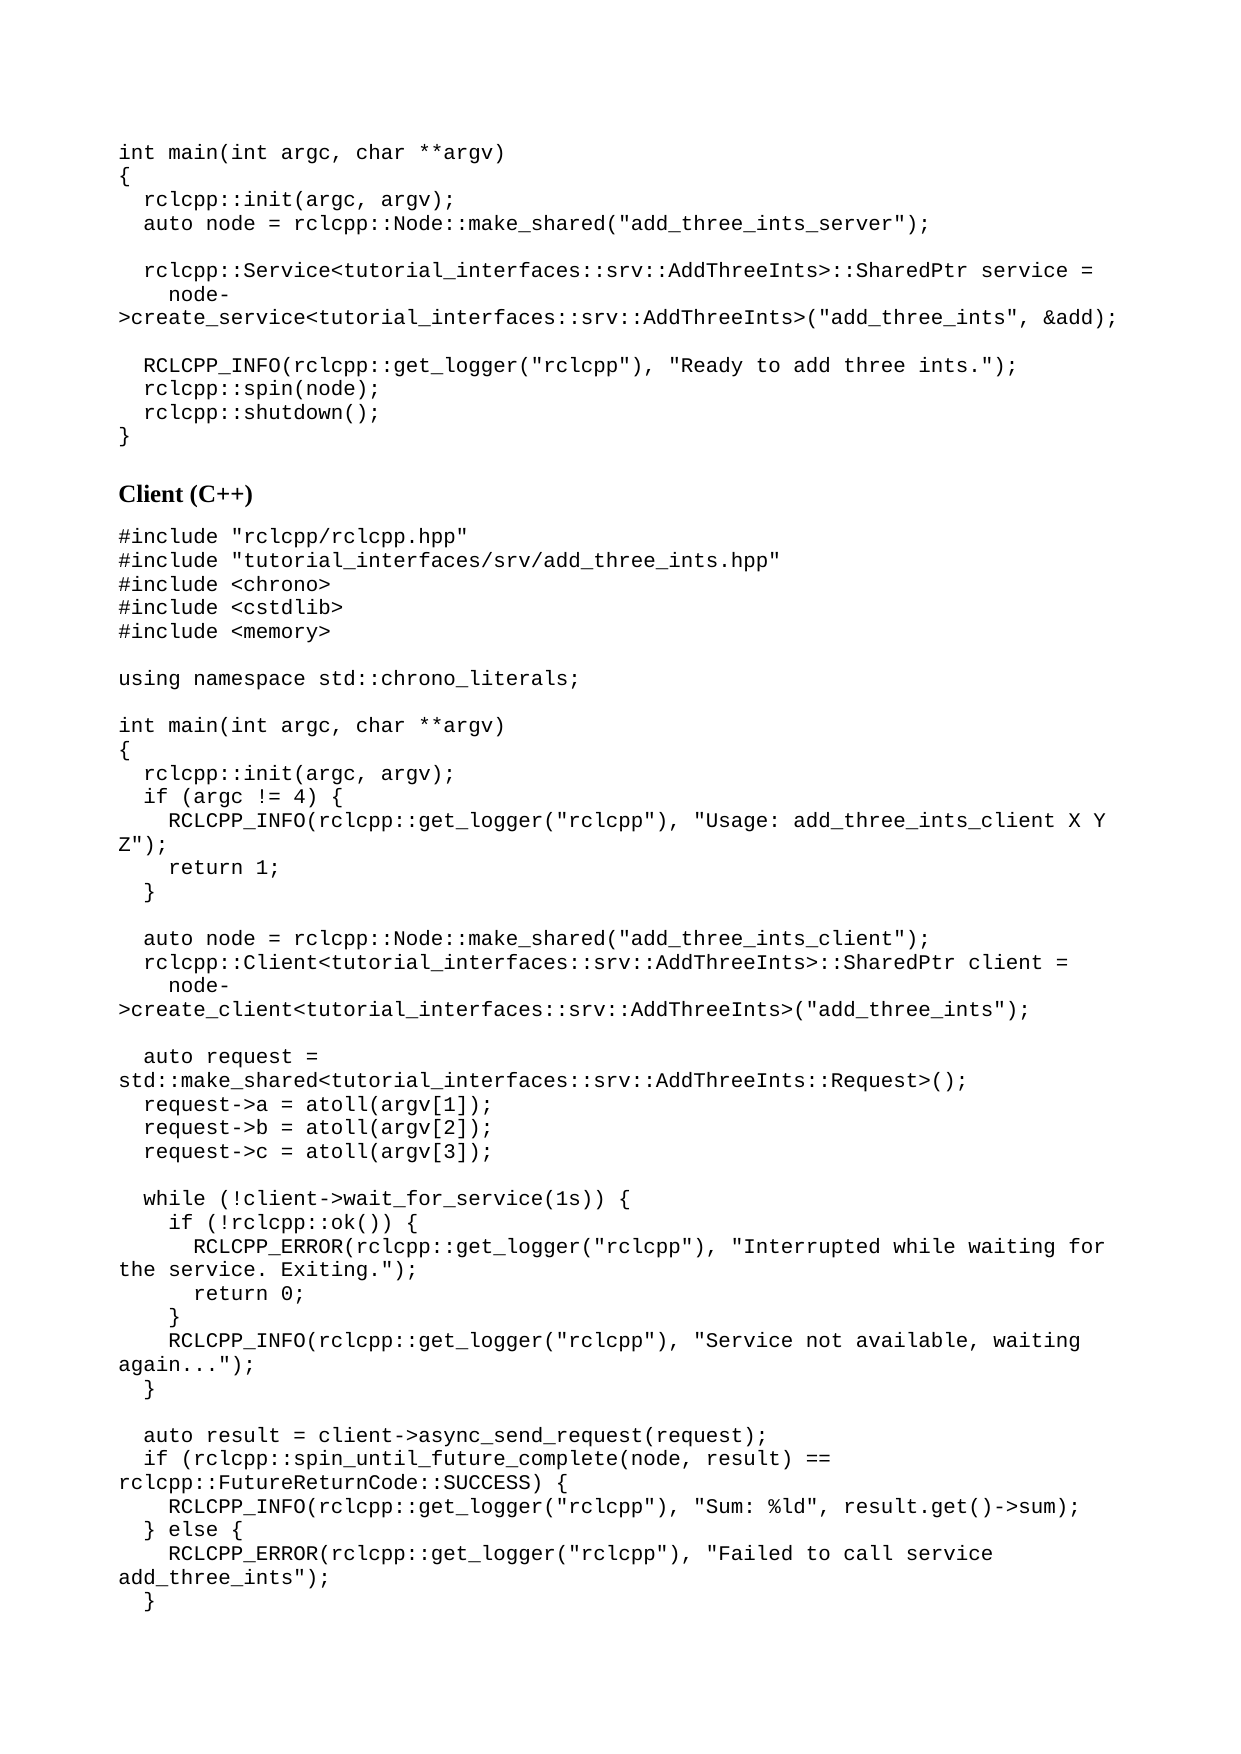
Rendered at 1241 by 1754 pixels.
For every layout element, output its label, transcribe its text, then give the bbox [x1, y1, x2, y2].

text } [118, 426, 1122, 449]
text node->create_client<tutorial_interfaces::srv::AddThreeInts>("add_three_ints"); [118, 976, 1122, 1023]
text if (argc != 4) { [118, 786, 1122, 810]
text int main(int argc, char **argv) [118, 142, 1122, 165]
text using namespace std::chrono_literals; [118, 668, 1122, 692]
text auto request = std::make_shared<tutorial_interfaces::srv::AddThreeInts::Request>(); [118, 1046, 1122, 1094]
text RCLCPP_INFO(rclcpp::get_logger("rclcpp"), "Ready to add three ints."); [118, 354, 1122, 378]
text RCLCPP_ERROR(rclcpp::get_logger("rclcpp"), "Failed to call service add_three_ints"); [118, 1543, 1122, 1590]
text request->b = atoll(argv[2]); [118, 1117, 1122, 1141]
text RCLCPP_INFO(rclcpp::get_logger("rclcpp"), "Service not available, waiting again..."); [118, 1330, 1122, 1377]
text } [118, 1307, 1122, 1330]
text #include <chrono> [118, 573, 1122, 597]
text rclcpp::init(argc, argv); [118, 763, 1122, 786]
text node->create_service<tutorial_interfaces::srv::AddThreeInts>("add_three_ints", &add); [118, 284, 1122, 331]
text { [118, 739, 1122, 763]
text } [118, 1590, 1122, 1614]
text int main(int argc, char **argv) [118, 715, 1122, 739]
text auto node = rclcpp::Node::make_shared("add_three_ints_client"); [118, 928, 1122, 952]
text } else { [118, 1519, 1122, 1543]
text if (rclcpp::spin_until_future_complete(node, result) == rclcpp::FutureReturnCode::SUCCESS) { [118, 1448, 1122, 1496]
text RCLCPP_INFO(rclcpp::get_logger("rclcpp"), "Usage: add_three_ints_client X Y Z"); [118, 810, 1122, 857]
text rclcpp::Client<tutorial_interfaces::srv::AddThreeInts>::SharedPtr client = [118, 952, 1122, 976]
text while (!client->wait_for_service(1s)) { [118, 1188, 1122, 1212]
text auto node = rclcpp::Node::make_shared("add_three_ints_server"); [118, 213, 1122, 236]
text RCLCPP_INFO(rclcpp::get_logger("rclcpp"), "Sum: %ld", result.get()->sum); [118, 1496, 1122, 1519]
text request->a = atoll(argv[1]); [118, 1094, 1122, 1117]
text auto result = client->async_send_request(request); [118, 1425, 1122, 1448]
text { [118, 165, 1122, 189]
text rclcpp::init(argc, argv); [118, 189, 1122, 213]
text Client (C++) [118, 479, 1122, 507]
text request->c = atoll(argv[3]); [118, 1141, 1122, 1165]
text RCLCPP_ERROR(rclcpp::get_logger("rclcpp"), "Interrupted while waiting for the service. Exiting."); [118, 1236, 1122, 1283]
text rclcpp::shutdown(); [118, 402, 1122, 426]
text #include <memory> [118, 621, 1122, 644]
text #include <cstdlib> [118, 597, 1122, 621]
text rclcpp::Service<tutorial_interfaces::srv::AddThreeInts>::SharedPtr service = [118, 260, 1122, 284]
text if (!rclcpp::ok()) { [118, 1212, 1122, 1236]
text return 0; [118, 1283, 1122, 1307]
text rclcpp::spin(node); [118, 378, 1122, 402]
text #include "rclcpp/rclcpp.hpp" [118, 526, 1122, 550]
text } [118, 881, 1122, 904]
text } [118, 1377, 1122, 1401]
text return 1; [118, 857, 1122, 881]
text #include "tutorial_interfaces/srv/add_three_ints.hpp" [118, 550, 1122, 573]
